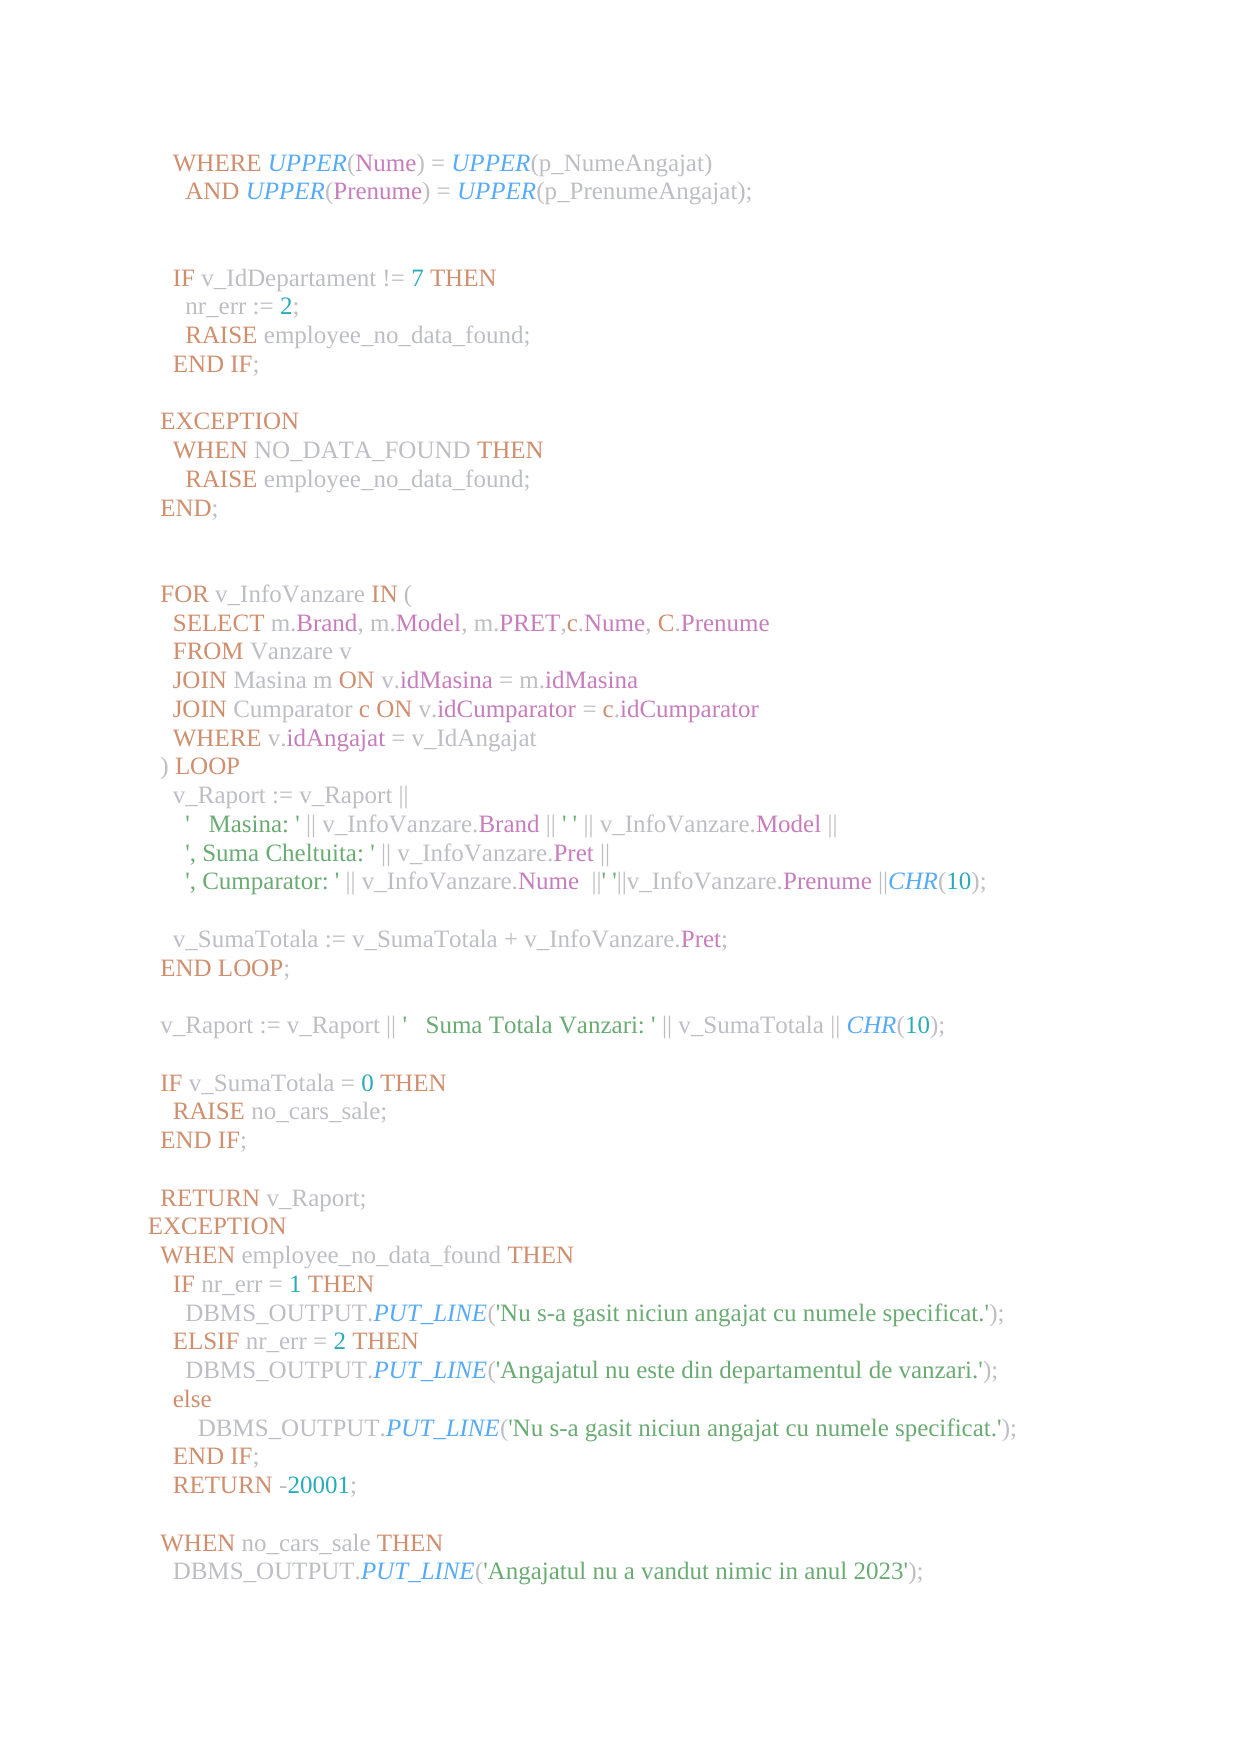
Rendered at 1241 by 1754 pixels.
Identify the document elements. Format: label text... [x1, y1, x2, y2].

text WHERE UPPER(Nume) = UPPER(p_NumeAngajat) AND UPPER(Prenume) = UPPER(p_PrenumeAngajat); IF v_IdDepartament != 7 THEN nr_err := 2; RAISE employee_no_data_found; END IF; EXCEPTION WHEN NO_DATA_FOUND THEN RAISE employee_no_data_found; END; FOR v_InfoVanzare IN ( SELECT m.Brand, m.Model, m.PRET,c.Nume, C.Prenume FROM Vanzare v JOIN Masina m ON v.idMasina = m.idMasina JOIN Cumparator c ON v.idCumparator = c.idCumparator WHERE v.idAngajat = v_IdAngajat ) LOOP v_Raport := v_Raport || ' Masina: ' || v_InfoVanzare.Brand || ' ' || v_InfoVanzare.Model || ', Suma Cheltuita: ' || v_InfoVanzare.Pret || ', Cumparator: ' || v_InfoVanzare.Nume ||' '||v_InfoVanzare.Prenume ||CHR(10); v_SumaTotala := v_SumaTotala + v_InfoVanzare.Pret; END LOOP; v_Raport := v_Raport || ' Suma Totala Vanzari: ' || v_SumaTotala || CHR(10); IF v_SumaTotala = 0 THEN RAISE no_cars_sale; END IF; RETURN v_Raport; EXCEPTION WHEN employee_no_data_found THEN IF nr_err = 1 THEN DBMS_OUTPUT.PUT_LINE('Nu s-a gasit niciun angajat cu numele specificat.'); ELSIF nr_err = 2 THEN DBMS_OUTPUT.PUT_LINE('Angajatul nu este din departamentul de vanzari.'); else DBMS_OUTPUT.PUT_LINE('Nu s-a gasit niciun angajat cu numele specificat.'); END IF; RETURN -20001; WHEN no_cars_sale THEN DBMS_OUTPUT.PUT_LINE('Angajatul nu a vandut nimic in anul 2023'); [148, 148, 1093, 1585]
